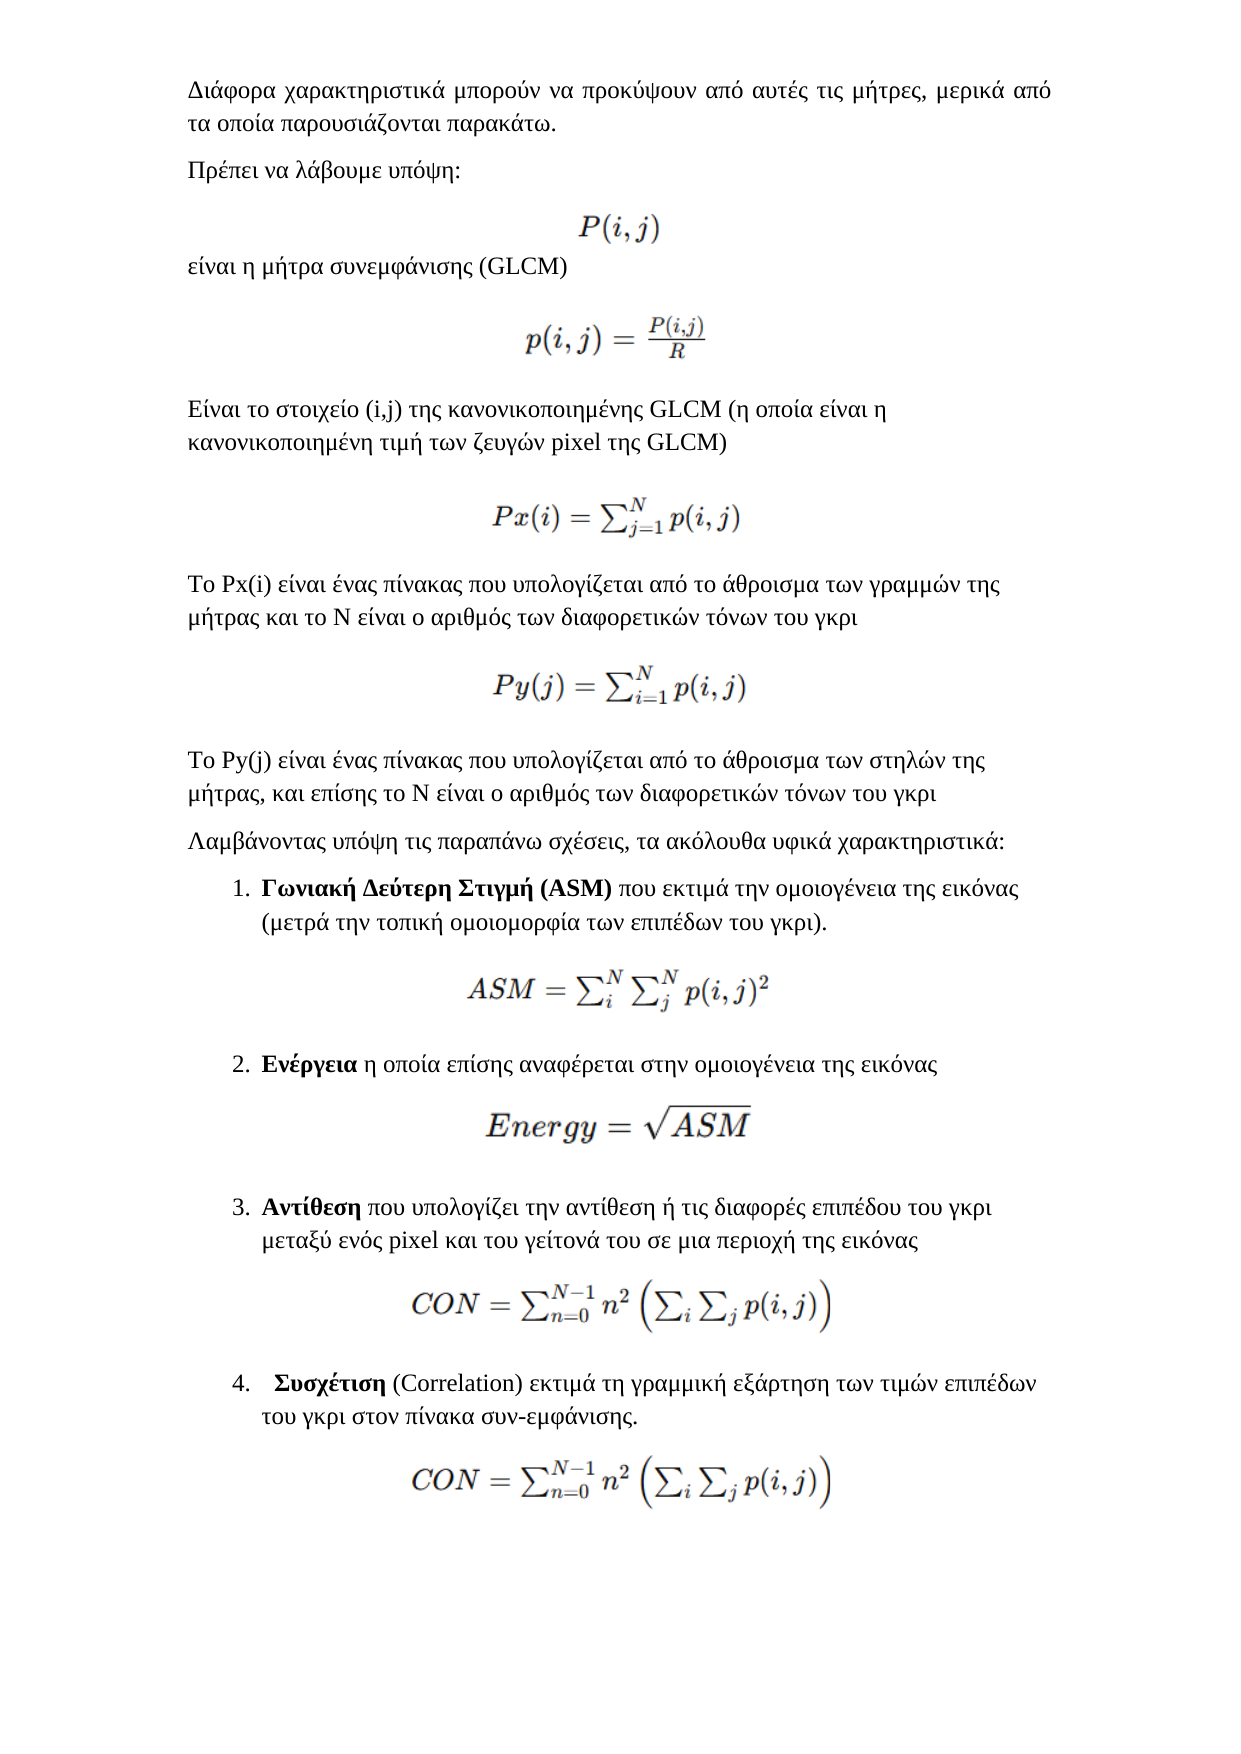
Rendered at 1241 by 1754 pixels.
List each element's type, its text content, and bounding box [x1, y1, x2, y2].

text Το Px(i) είναι ένας πίνακας που υπολογίζεται από το άθροισμα των γραμμών της μήτρας και το N είναι ο αριθμός των διαφορετικών τόνων του γκρι [187, 569, 1053, 631]
picture [465, 954, 775, 1026]
text Λαμβάνοντας υπόψη τις παραπάνω σχέσεις, τα ακόλουθα υφικά χαρακτηριστικά: [187, 826, 1053, 855]
text Το Py(j) είναι ένας πίνακας που υπολογίζεται από το άθροισμα των στηλών της μήτρας, και επίσης το N είναι ο αριθμός των διαφορετικών τόνων του γκρι [187, 745, 1053, 807]
picture [491, 650, 749, 722]
text είναι η μήτρα συνεμφάνισης (GLCM) [187, 251, 1053, 279]
picture [574, 203, 666, 255]
text Διάφορα χαρακτηριστικά μπορούν να προκύψουν από αυτές τις μήτρες, μερικά από τα οποία παρουσιάζονται παρακάτω. [187, 75, 1053, 137]
list Γωνιακή Δεύτερη Στιγμή (ASM) που εκτιμά την ομοιογένεια της εικόνας (μετρά την τοπική ομοιομορφία των επιπέδων του γκρι). [232, 873, 1053, 935]
picture [488, 474, 752, 556]
text Είναι το στοιχείο (i,j) της κανονικοποιημένης GLCM (η οποία είναι η κανονικοποιημένη τιμή των ζευγών pixel της GLCM) [187, 394, 1053, 455]
list Ενέργεια η οποία επίσης αναφέρεται στην ομοιογένεια της εικόνας [232, 1049, 1053, 1078]
list Αντίθεση που υπολογίζει την αντίθεση ή τις διαφορές επιπέδου του γκρι μεταξύ ενός pixel και του γείτονά του σε μια περιοχή της εικόνας [232, 1192, 1053, 1254]
picture [482, 1097, 758, 1152]
list Συσχέτιση (Correlation) εκτιμά τη γραμμική εξάρτηση των τιμών επιπέδων του γκρι στον πίνακα συν-εμφάνισης. [232, 1368, 1053, 1430]
text Πρέπει να λάβουμε υπόψη: [187, 156, 1053, 184]
picture [410, 1272, 830, 1338]
picture [517, 298, 723, 376]
picture [410, 1448, 830, 1514]
